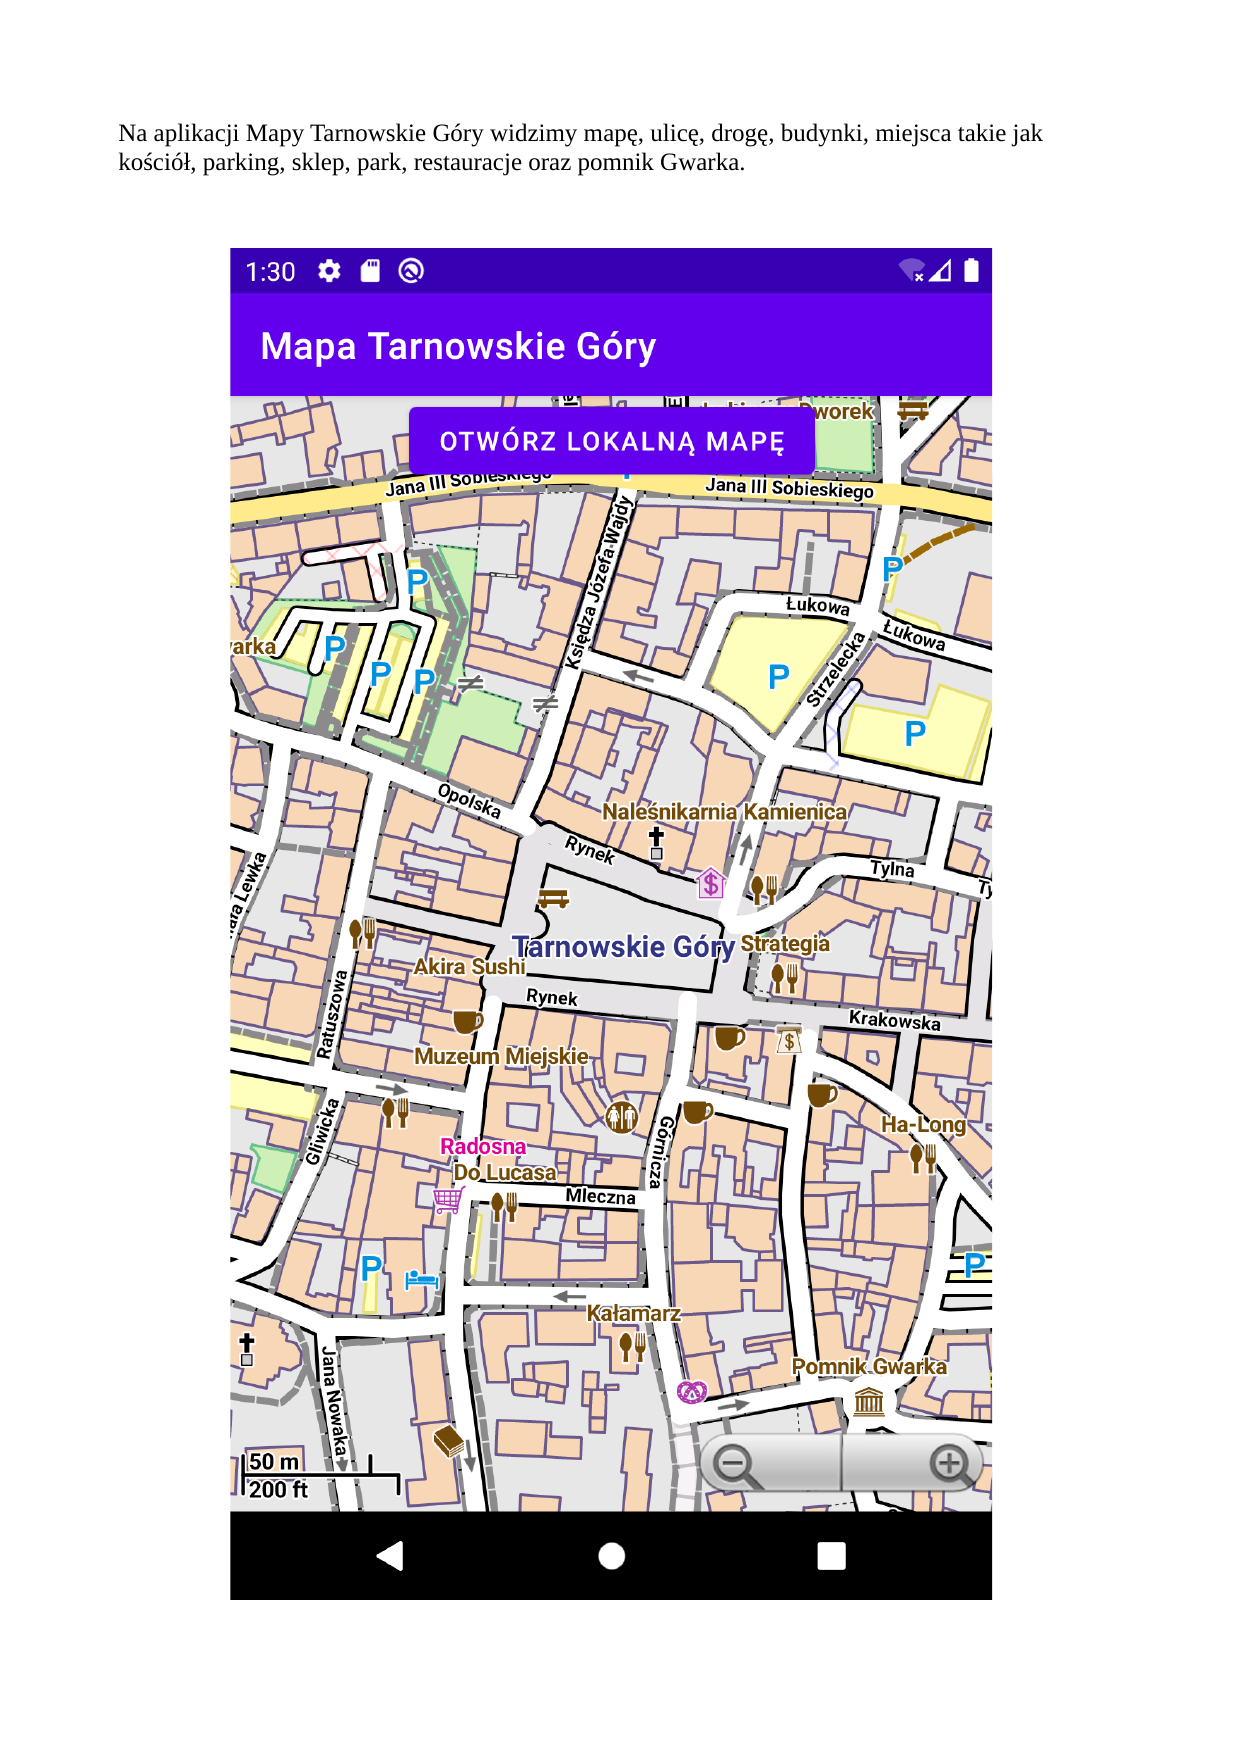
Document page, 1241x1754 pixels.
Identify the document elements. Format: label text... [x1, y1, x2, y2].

text Na aplikacji Mapy Tarnowskie Góry widzimy mapę, ulicę, drogę, budynki, miejsca takie jak kościół, parking, sklep, park, restauracje oraz pomnik Gwarka. [118, 118, 1122, 176]
picture [230, 248, 993, 1600]
